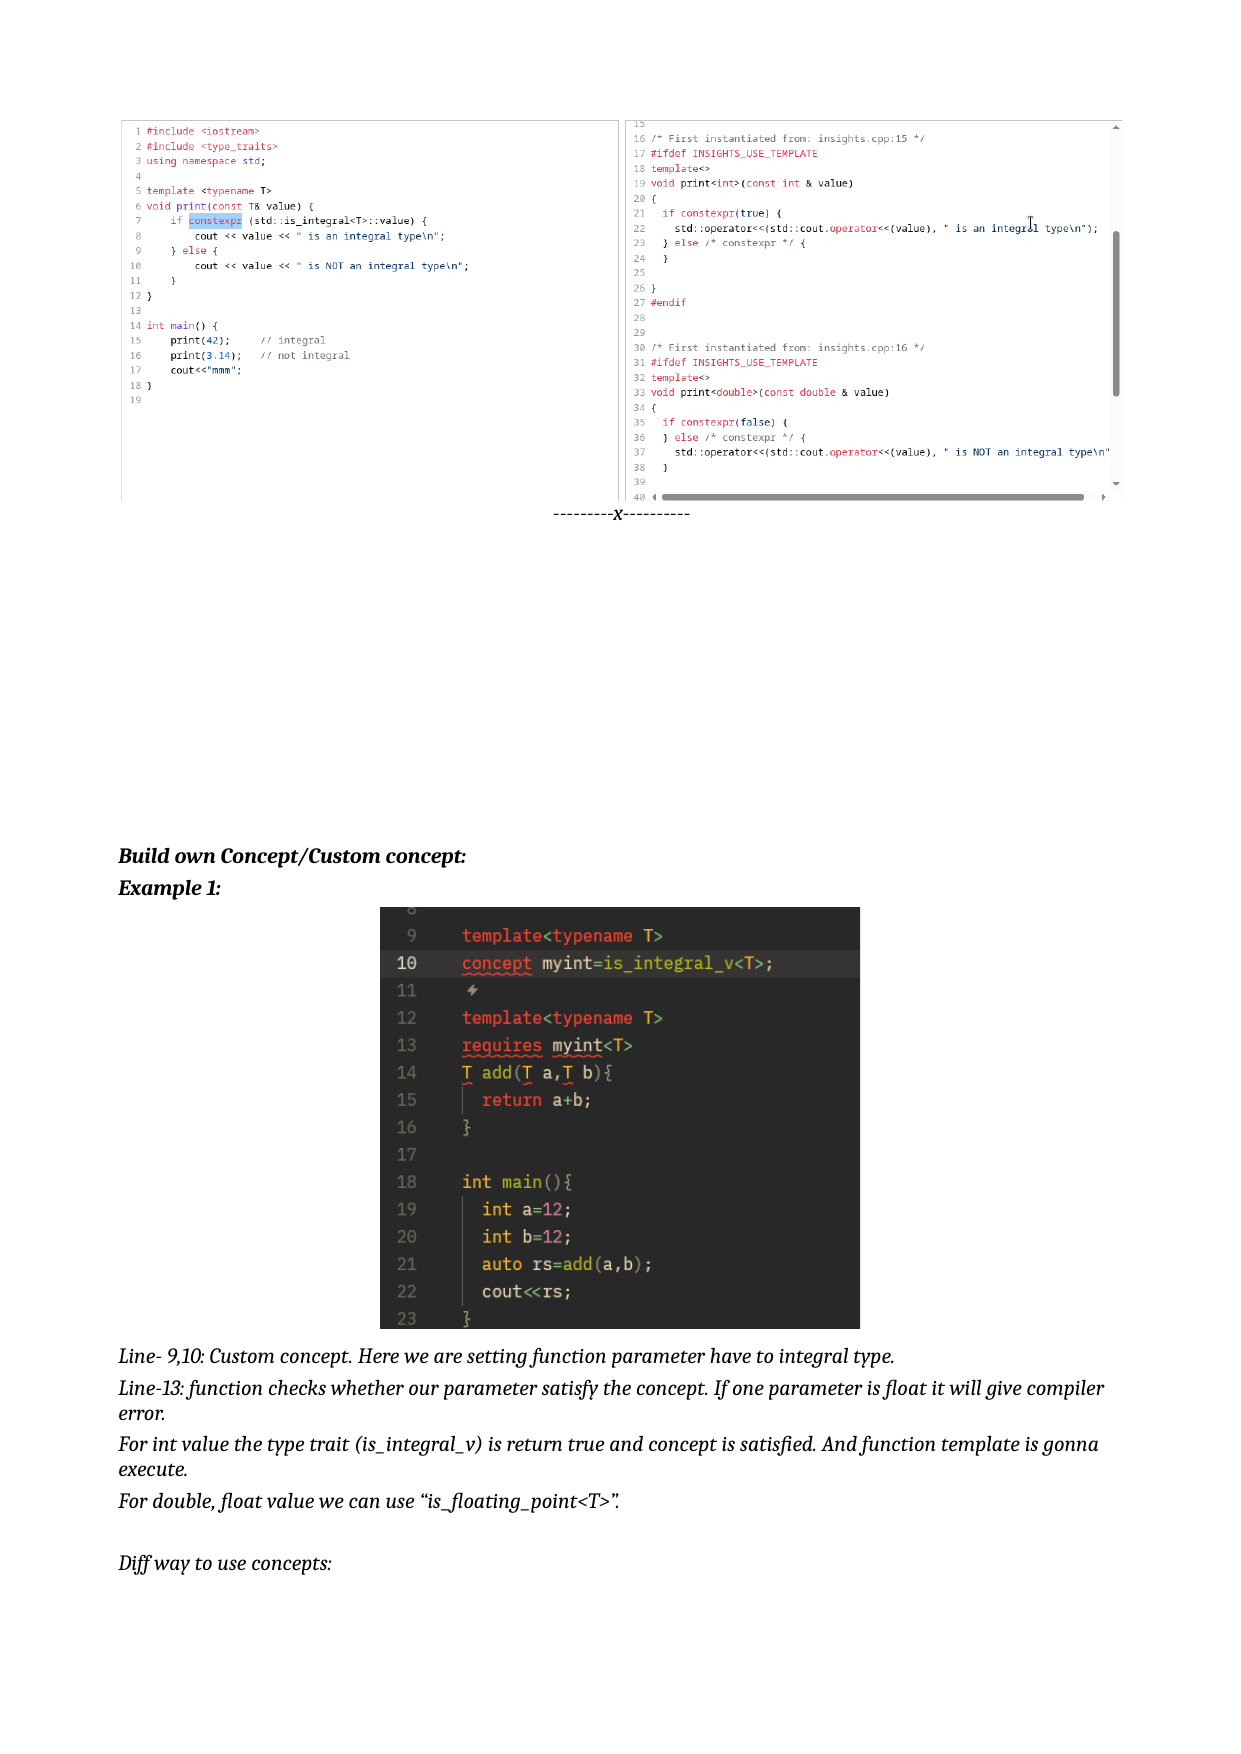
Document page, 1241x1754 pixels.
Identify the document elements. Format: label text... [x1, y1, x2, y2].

picture [380, 907, 861, 1329]
text For int value the type trait (is_integral_v) is return true and concept is satisfied. And function template is gonna execute. [118, 1432, 1122, 1482]
picture [118, 118, 1123, 501]
text For double, float value we can use “is_floating_point<T>”. [118, 1488, 1122, 1513]
text Build own Concept/Custom concept: [118, 844, 1122, 869]
text Example 1: [118, 875, 1122, 901]
text Line-13: function checks whether our parameter satisfy the concept. If one parameter is float it will give compiler error. [118, 1375, 1122, 1426]
text Diff way to use concepts: [118, 1551, 1122, 1576]
text Line- 9,10: Custom concept. Here we are setting function parameter have to integral type. [118, 1344, 1122, 1369]
text ---------x---------- [118, 501, 1122, 526]
